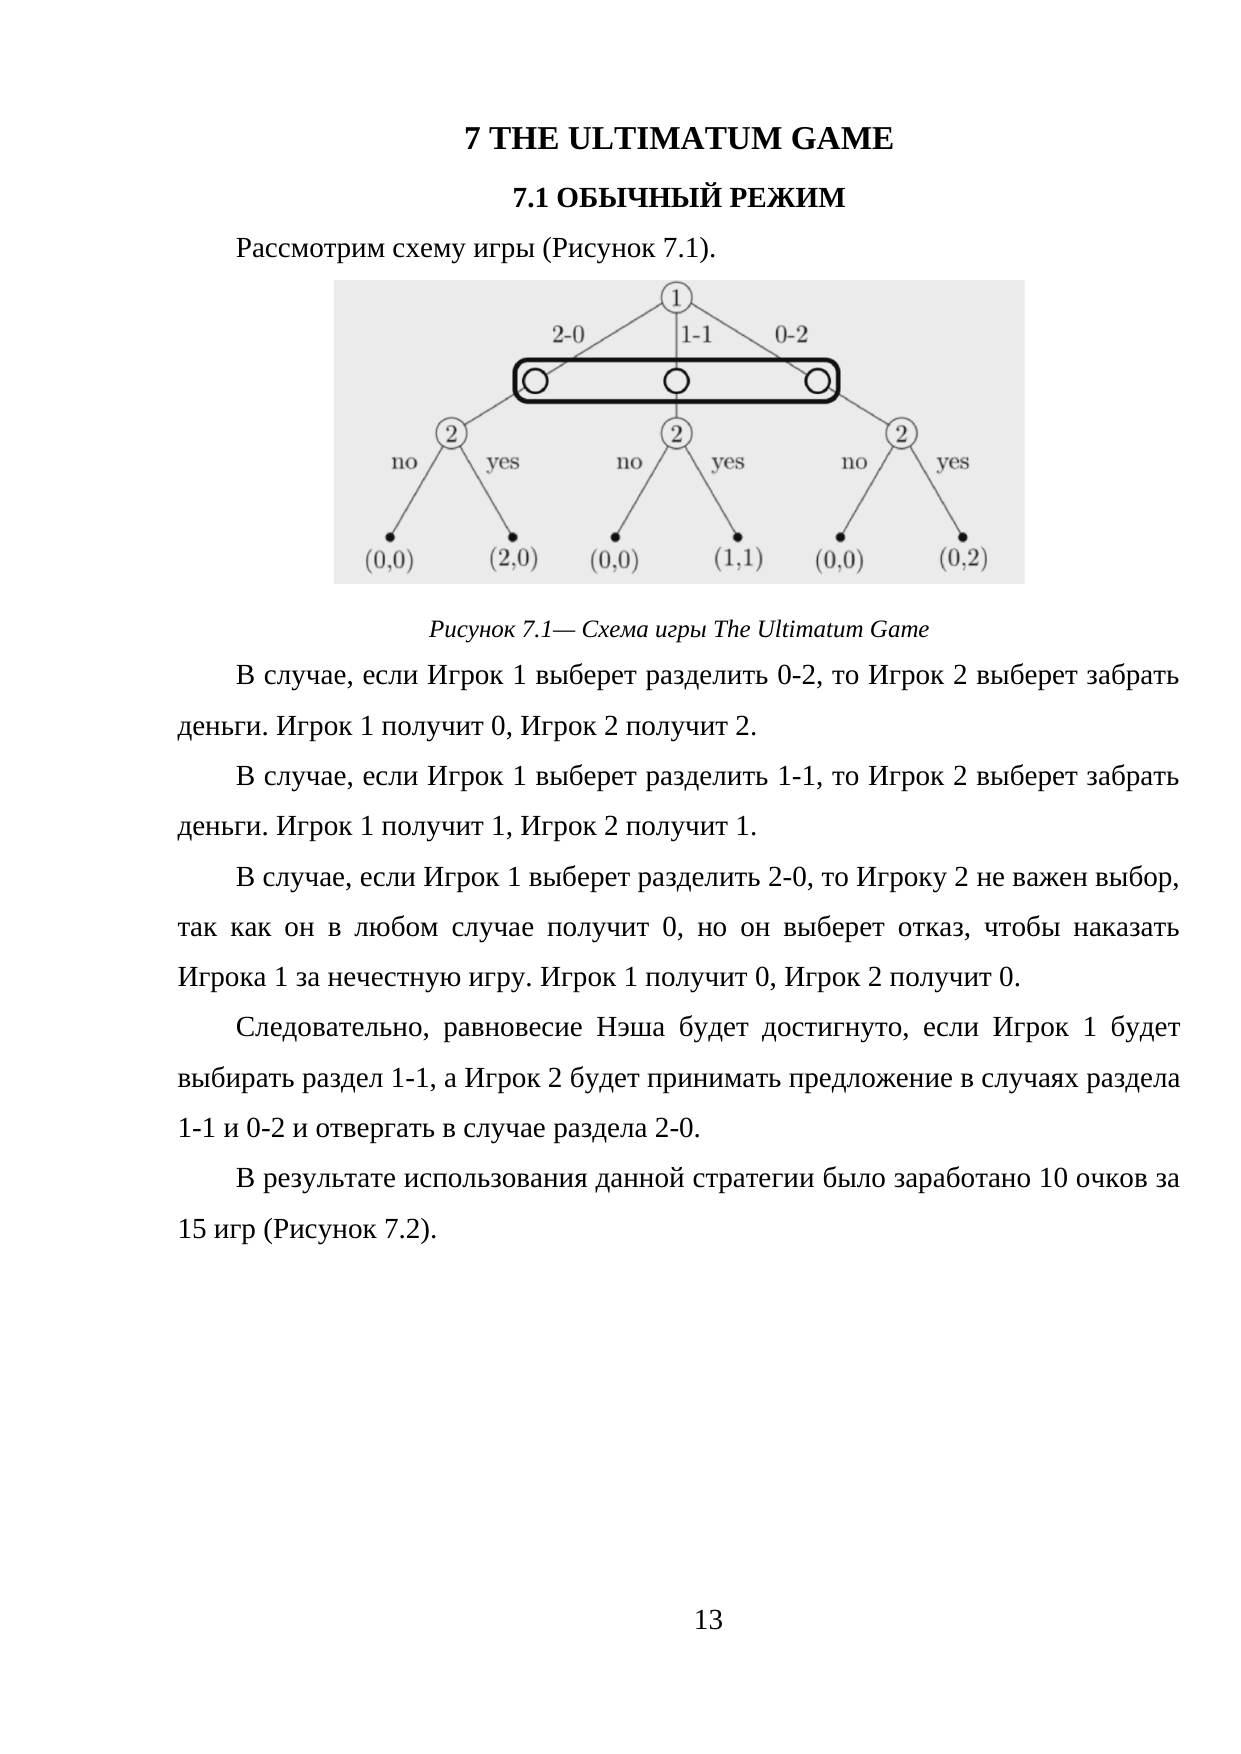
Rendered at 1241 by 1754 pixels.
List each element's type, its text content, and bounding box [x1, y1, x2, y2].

picture [333, 280, 1025, 584]
text В случае, если Игрок 1 выберет разделить 2-0, то Игроку 2 не важен выбор, так как он в любом случае получит 0, но он выберет отказ, чтобы наказать Игрока 1 за нечестную игру. Игрок 1 получит 0, Игрок 2 получит 0. [177, 859, 1181, 993]
text В случае, если Игрок 1 выберет разделить 0-2, то Игрок 2 выберет забрать деньги. Игрок 1 получит 0, Игрок 2 получит 2. [177, 657, 1181, 741]
subtitle 7 THE ULTIMATUM GAME [177, 118, 1181, 156]
text Следовательно, равновесие Нэша будет достигнуто, если Игрок 1 будет выбирать раздел 1-1, а Игрок 2 будет принимать предложение в случаях раздела 1-1 и 0-2 и отвергать в случае раздела 2-0. [177, 1009, 1181, 1144]
text Рассмотрим схему игры (Рисунок 7.1). [177, 230, 1181, 264]
text В случае, если Игрок 1 выберет разделить 1-1, то Игрок 2 выберет забрать деньги. Игрок 1 получит 1, Игрок 2 получит 1. [177, 758, 1181, 842]
subtitle 7.1 ОБЫЧНЫЙ РЕЖИМ [177, 180, 1181, 213]
text Рисунок 7.1— Схема игры The Ultimatum Game [177, 280, 1181, 643]
text В результате использования данной стратегии было заработано 10 очков за 15 игр (Рисунок 7.2). [177, 1161, 1181, 1244]
